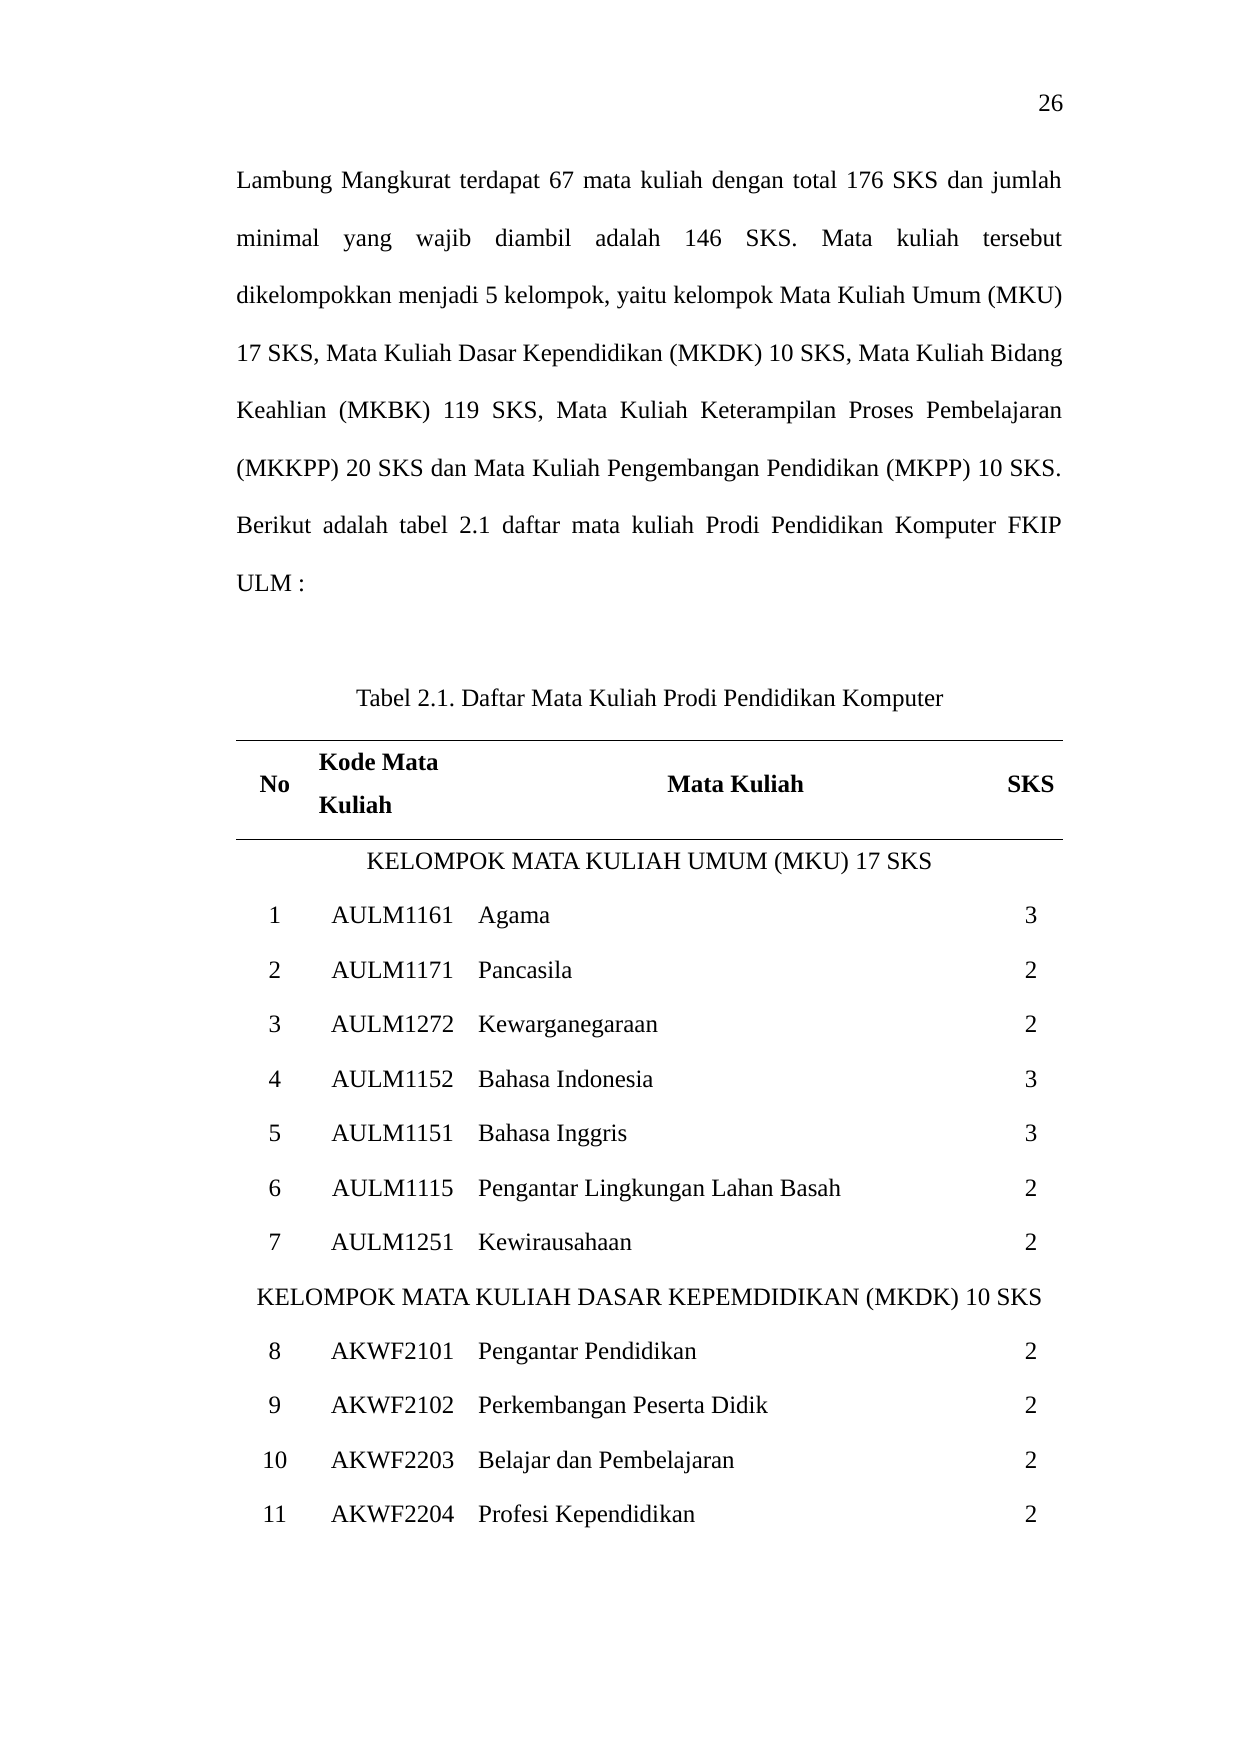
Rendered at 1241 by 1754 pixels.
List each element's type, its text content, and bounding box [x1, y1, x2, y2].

table_cell Profesi Kependidikan [472, 1494, 999, 1548]
table_cell 2 [999, 1494, 1063, 1548]
table_cell 8 [236, 1330, 313, 1385]
table_cell 1 [236, 895, 313, 949]
table_cell 11 [236, 1494, 313, 1548]
table_cell AULM1161 [313, 895, 472, 949]
table_cell 10 [236, 1439, 313, 1494]
table_cell KELOMPOK MATA KULIAH UMUM (MKU) 17 SKS [236, 840, 1063, 894]
table_header Kode Mata Kuliah [313, 741, 472, 839]
table_cell 3 [236, 1004, 313, 1058]
table_cell 5 [236, 1113, 313, 1167]
table_cell AULM1251 [313, 1221, 472, 1276]
table_cell AKWF2203 [313, 1439, 472, 1494]
table_cell 3 [999, 1058, 1063, 1112]
table_cell 3 [999, 895, 1063, 949]
table_cell 2 [999, 1330, 1063, 1385]
table_cell 2 [236, 949, 313, 1003]
text Lambung Mangkurat terdapat 67 mata kuliah dengan total 176 SKS dan jumlah minimal yang wajib diambil adalah 146 SKS. Mata kuliah tersebut dikelompokkan menjadi 5 kelompok, yaitu kelompok Mata Kuliah Umum (MKU) 17 SKS, Mata Kuliah Dasar Kependidikan (MKDK) 10 SKS, Mata Kuliah Bidang Keahlian (MKBK) 119 SKS, Mata Kuliah Keterampilan Proses Pembelajaran (MKKPP) 20 SKS dan Mata Kuliah Pengembangan Pendidikan (MKPP) 10 SKS. Berikut adalah tabel 2.1 daftar mata kuliah Prodi Pendidikan Komputer FKIP ULM : [236, 165, 1063, 597]
table_cell 2 [999, 1439, 1063, 1494]
table_cell Pengantar Pendidikan [472, 1330, 999, 1385]
table_cell 9 [236, 1385, 313, 1439]
table_header No [236, 741, 313, 839]
table_cell AULM1171 [313, 949, 472, 1003]
table_cell 4 [236, 1058, 313, 1112]
table_cell AULM1272 [313, 1004, 472, 1058]
table_cell AULM1152 [313, 1058, 472, 1112]
table_cell AULM1115 [313, 1167, 472, 1221]
table_cell 2 [999, 949, 1063, 1003]
table_cell 2 [999, 1004, 1063, 1058]
table_cell 6 [236, 1167, 313, 1221]
table_cell 3 [999, 1113, 1063, 1167]
table_cell Kewarganegaraan [472, 1004, 999, 1058]
table_cell Perkembangan Peserta Didik [472, 1385, 999, 1439]
table_header SKS [999, 741, 1063, 839]
table_cell KELOMPOK MATA KULIAH DASAR KEPEMDIDIKAN (MKDK) 10 SKS [236, 1276, 1063, 1330]
table_cell Belajar dan Pembelajaran [472, 1439, 999, 1494]
table_cell 2 [999, 1167, 1063, 1221]
table_cell Pengantar Lingkungan Lahan Basah [472, 1167, 999, 1221]
text Tabel 2.1. Daftar mata kuliah prodi Pendidikan Komputer [236, 683, 1063, 712]
table_cell AULM1151 [313, 1113, 472, 1167]
table_cell 2 [999, 1385, 1063, 1439]
table_cell AKWF2101 [313, 1330, 472, 1385]
table_cell Bahasa Inggris [472, 1113, 999, 1167]
table_cell Agama [472, 895, 999, 949]
table_cell Pancasila [472, 949, 999, 1003]
table_cell AKWF2102 [313, 1385, 472, 1439]
table_cell 2 [999, 1221, 1063, 1276]
table_cell 7 [236, 1221, 313, 1276]
table_header Mata Kuliah [472, 741, 999, 839]
table_cell AKWF2204 [313, 1494, 472, 1548]
table_cell Bahasa Indonesia [472, 1058, 999, 1112]
table_cell Kewirausahaan [472, 1221, 999, 1276]
